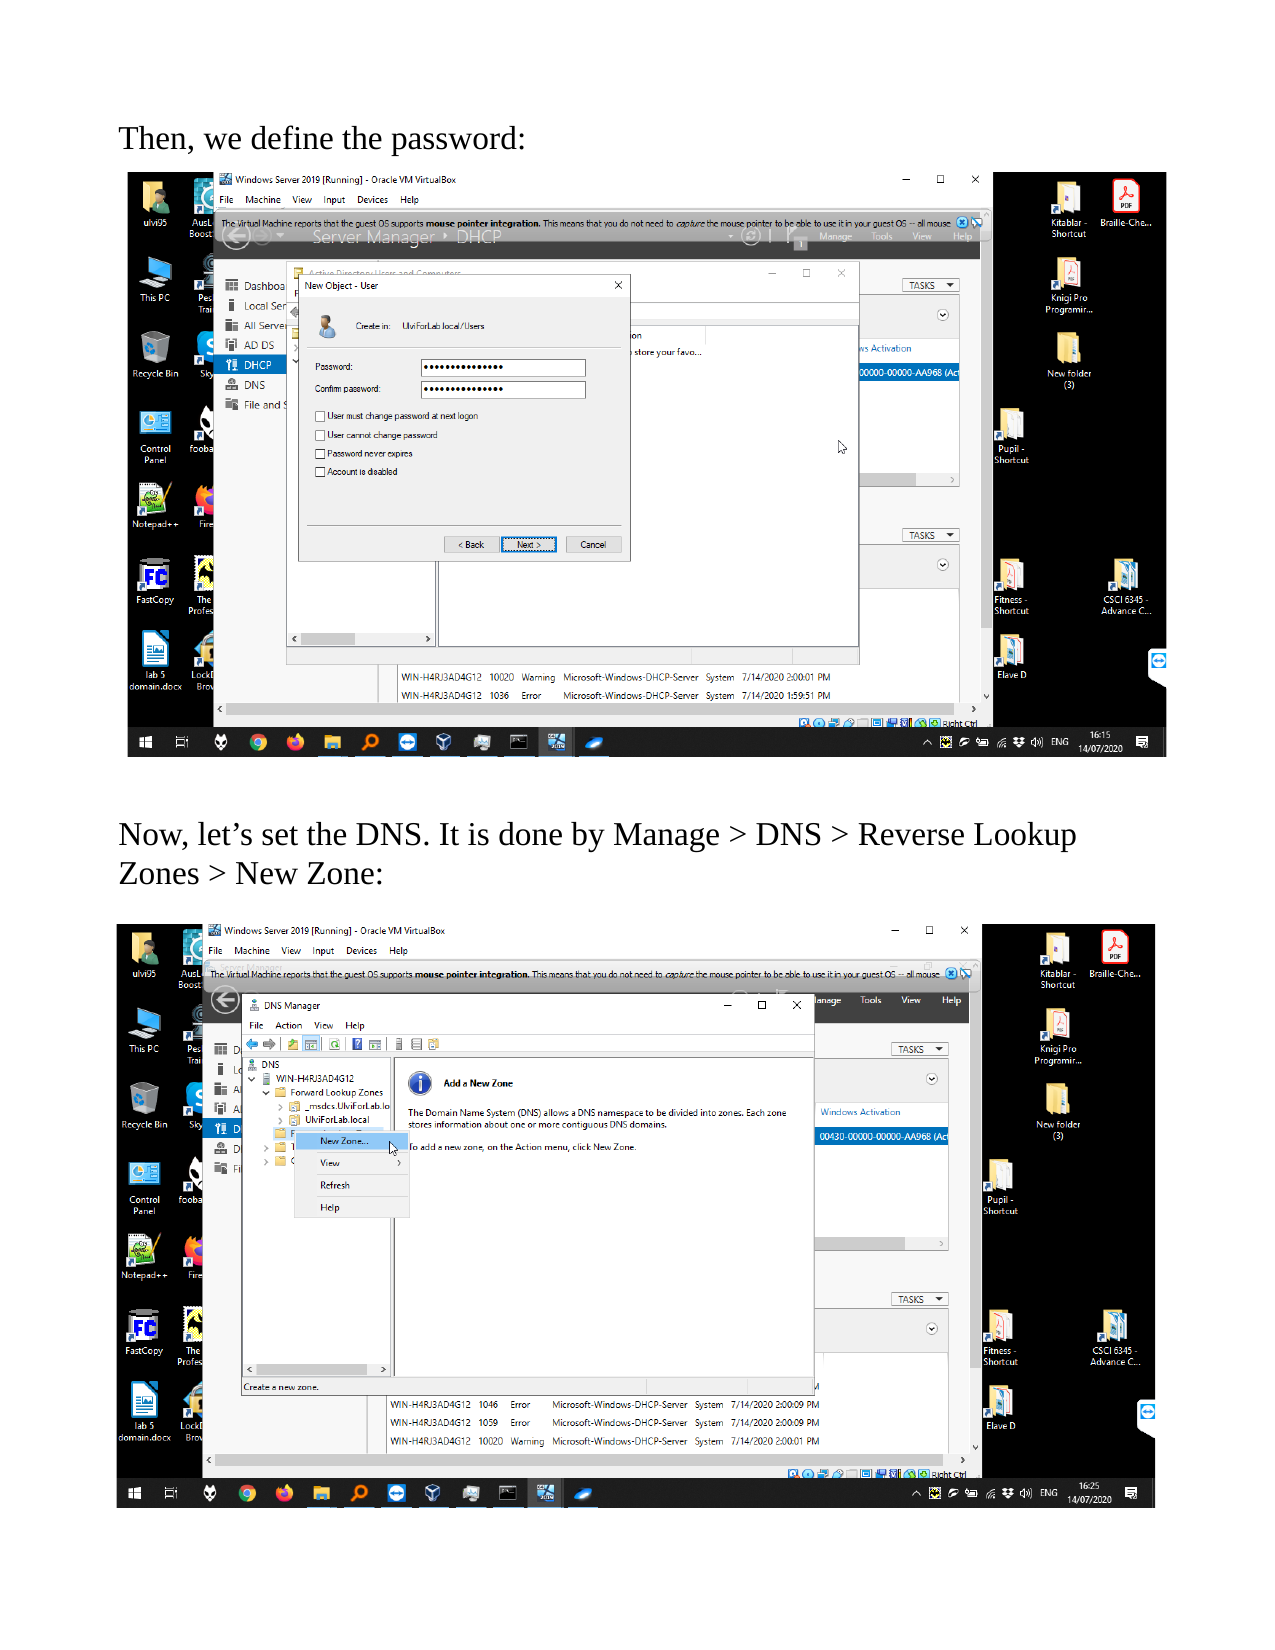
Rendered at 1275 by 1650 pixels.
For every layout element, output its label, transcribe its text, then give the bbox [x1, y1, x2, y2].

text Then, we define the password: [118, 118, 1157, 156]
picture [116, 924, 1156, 1508]
picture [127, 172, 1167, 757]
text Now, let’s set the DNS. It is done by Manage > DNS > Reverse Lookup Zones > New Zone: [118, 815, 1157, 891]
